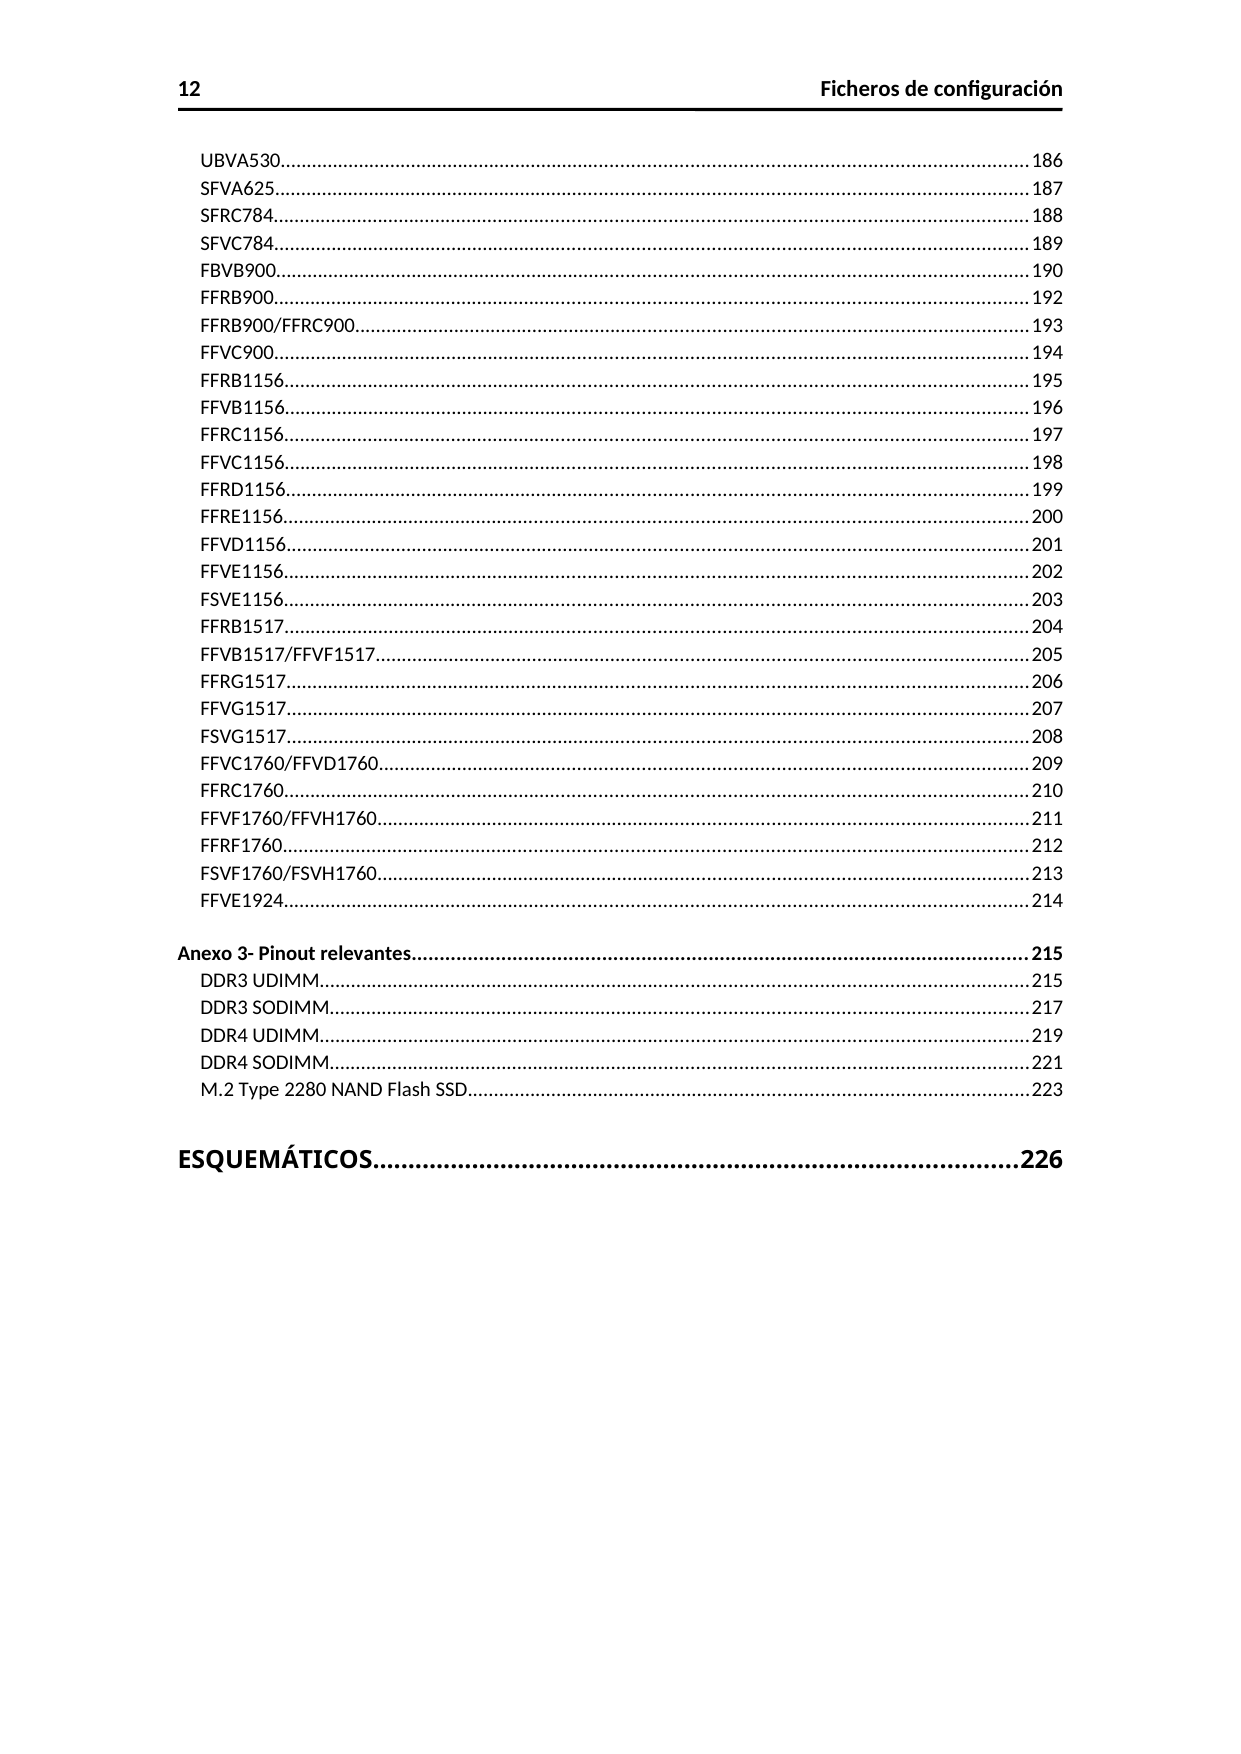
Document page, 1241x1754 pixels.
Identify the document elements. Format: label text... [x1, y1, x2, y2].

text DDR3 SODIMM 217 [200, 994, 1063, 1020]
text FFVC900 194 [200, 339, 1063, 365]
text FFRC1760 210 [200, 778, 1063, 803]
text FFVG1517 207 [200, 696, 1063, 721]
text SFRC784 188 [200, 202, 1063, 228]
text FFVE1156 202 [200, 558, 1063, 584]
text DDR4 UDIMM 219 [200, 1022, 1063, 1047]
text FFVB1517/FFVF1517 205 [200, 641, 1063, 666]
text FFVC1760/FFVD1760 209 [200, 750, 1063, 776]
text UBVA530 186 [200, 148, 1063, 173]
text FFRB900/FFRC900 193 [200, 312, 1063, 337]
text Esquemáticos 226 [177, 1142, 1063, 1176]
text FFVC1156 198 [200, 449, 1063, 474]
text FFVF1760/FFVH1760 211 [200, 805, 1063, 831]
text FFRB900 192 [200, 284, 1063, 310]
text FSVE1156 203 [200, 586, 1063, 611]
text SFVA625 187 [200, 175, 1063, 200]
text DDR3 UDIMM 215 [200, 967, 1063, 992]
text FFVB1156 196 [200, 394, 1063, 419]
text FFRD1156 199 [200, 476, 1063, 502]
text FFRC1156 197 [200, 422, 1063, 447]
text SFVC784 189 [200, 230, 1063, 255]
text FBVB900 190 [200, 257, 1063, 283]
text FFRB1517 204 [200, 613, 1063, 639]
text FSVF1760/FSVH1760 213 [200, 860, 1063, 885]
text FFVE1924 214 [200, 887, 1063, 913]
text FFRG1517 206 [200, 668, 1063, 693]
text FFRF1760 212 [200, 832, 1063, 858]
text FFRB1156 195 [200, 367, 1063, 392]
text M.2 Type 2280 NAND Flash SSD 223 [200, 1077, 1063, 1102]
text FFRE1156 200 [200, 504, 1063, 529]
text DDR4 SODIMM 221 [200, 1049, 1063, 1075]
text Anexo 3- Pinout relevantes 215 [177, 940, 1063, 965]
text FSVG1517 208 [200, 723, 1063, 748]
text FFVD1156 201 [200, 531, 1063, 557]
